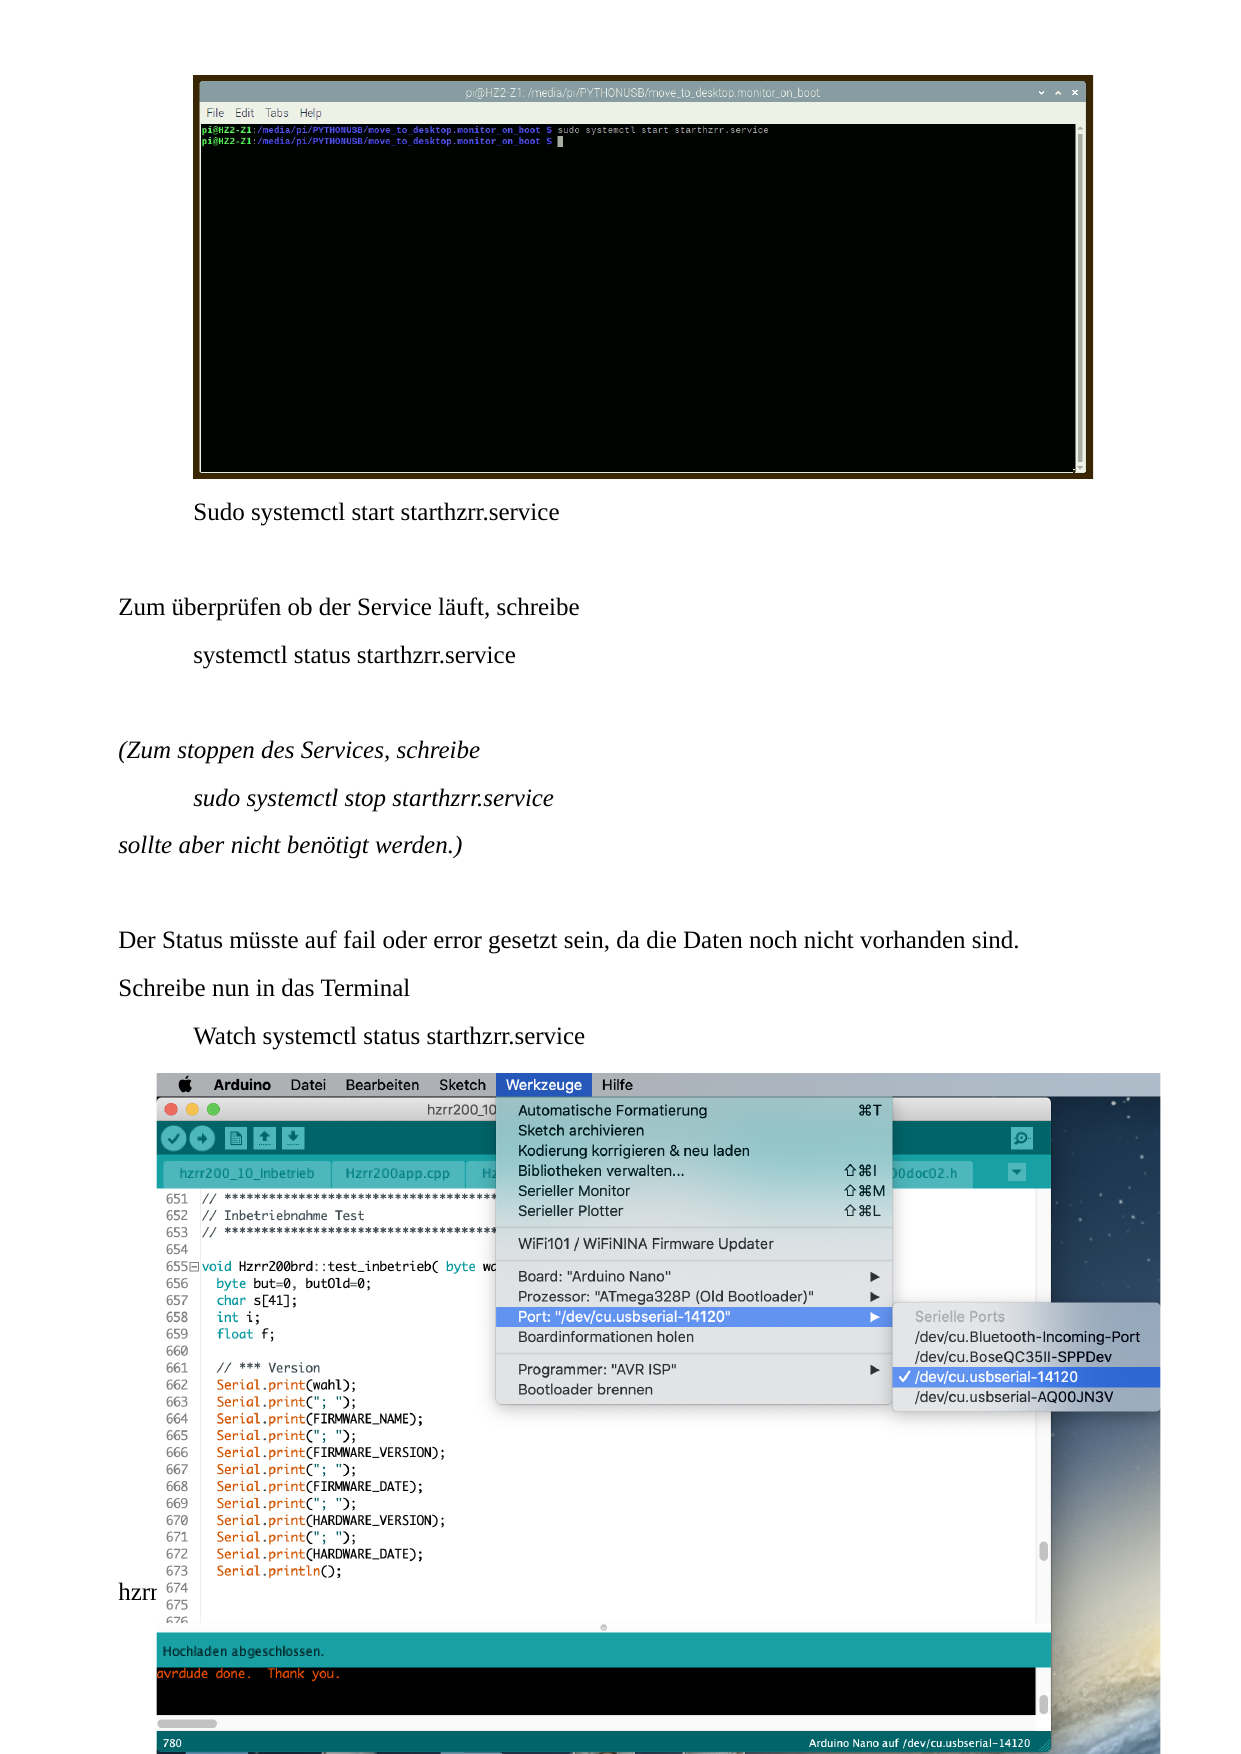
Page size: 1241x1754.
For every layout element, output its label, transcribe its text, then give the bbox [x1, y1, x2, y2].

text sollte aber nicht benötigt werden.) [118, 830, 1122, 859]
text systemctl status starthzrr.service [118, 640, 1122, 669]
text Der Status müsste auf fail oder error gesetzt sein, da die Daten noch nicht vorhanden sind. [118, 926, 1122, 954]
text (Zum stoppen des Services, schreibe [118, 735, 1122, 764]
text sudo systemctl stop starthzrr.service [118, 783, 1122, 811]
text Watch systemctl status starthzrr.service [118, 1021, 1122, 1049]
text Schreibe nun in das Terminal [118, 973, 1122, 1002]
text Zum überprüfen ob der Service läuft, schreibe [118, 592, 1122, 621]
text Sudo systemctl start starthzrr.service [118, 497, 1122, 526]
